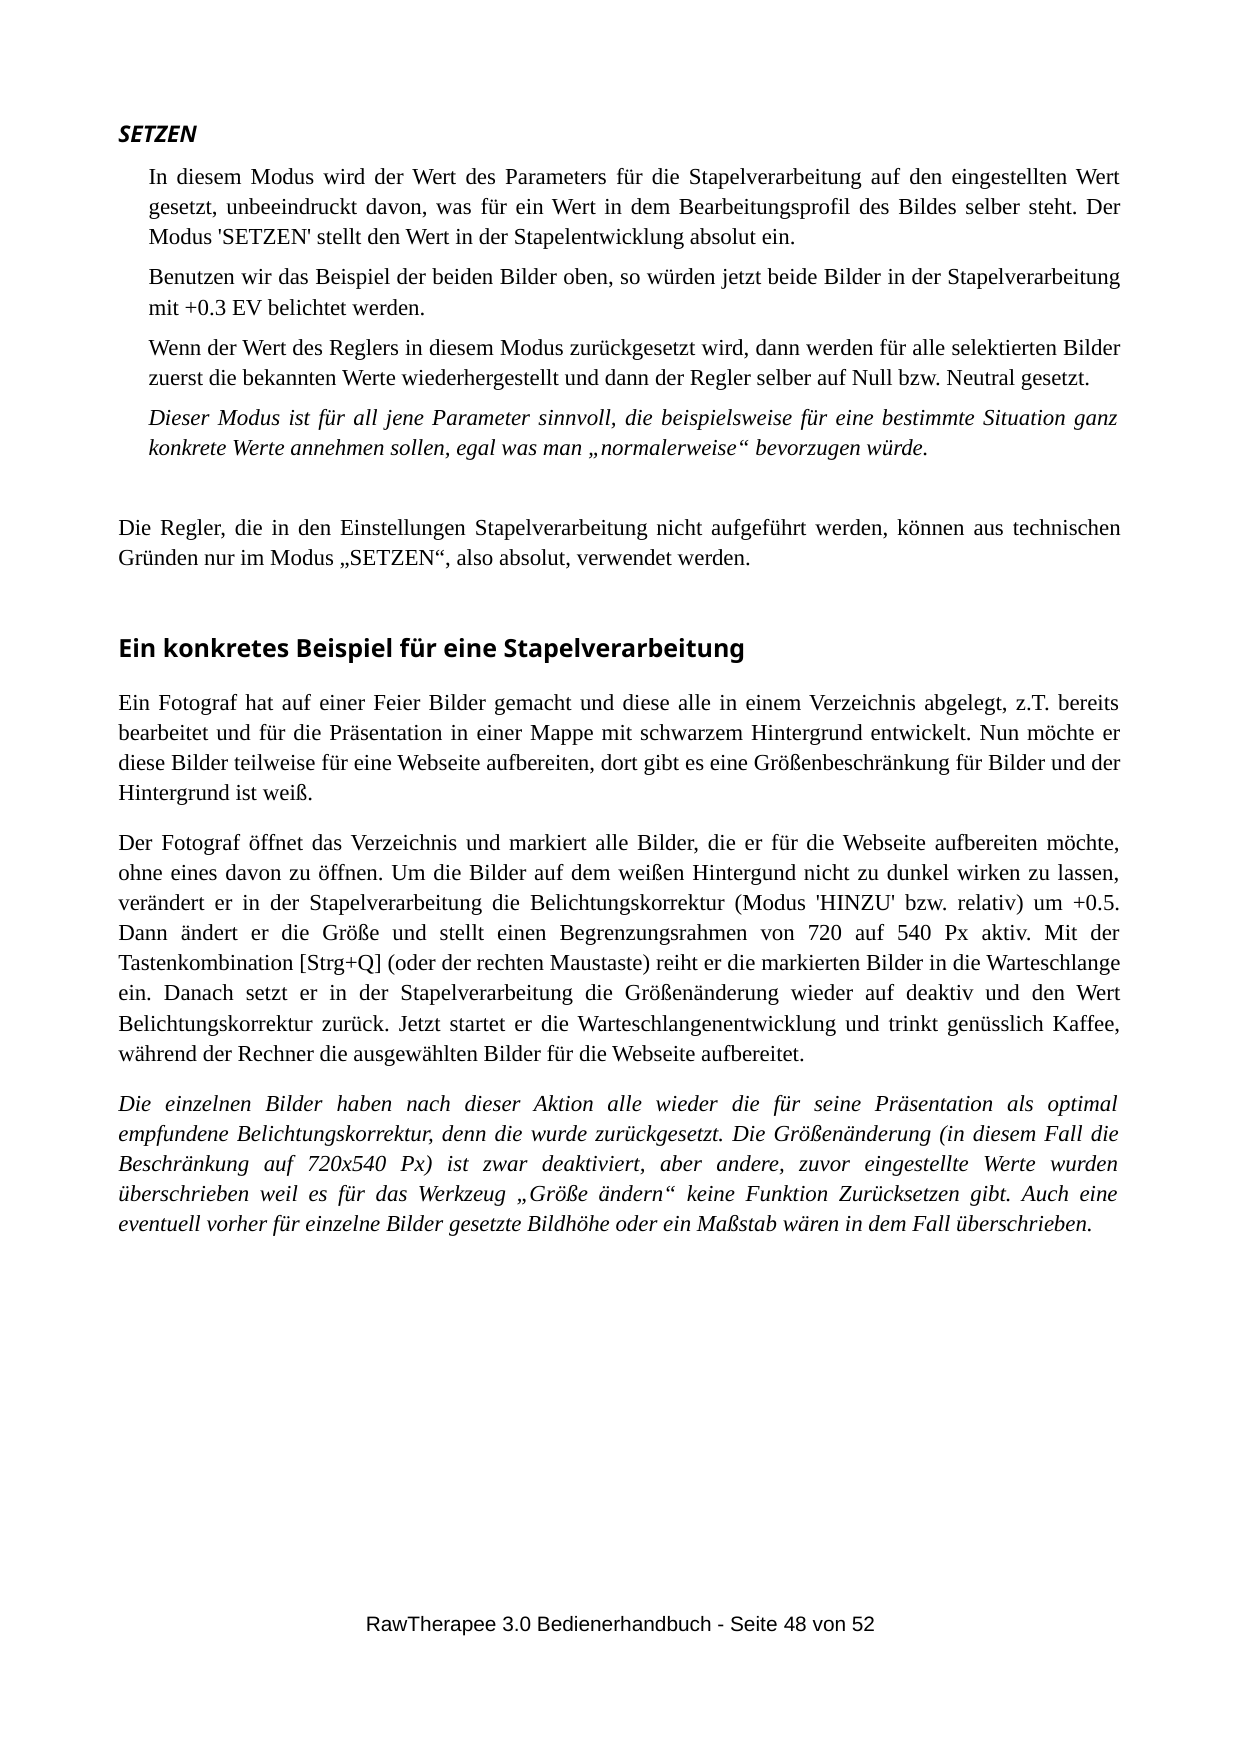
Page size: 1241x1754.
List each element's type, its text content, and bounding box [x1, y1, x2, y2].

text Die Regler, die in den Einstellungen Stapelverarbeitung nicht aufgeführt werden, können aus technischen Gründen nur im Modus „SETZEN“, also absolut, verwendet werden. [118, 510, 1122, 571]
subtitle Ein konkretes Beispiel für eine Stapelverarbeitung [118, 631, 1122, 665]
text Der Fotograf öffnet das Verzeichnis und markiert alle Bilder, die er für die Webseite aufbereiten möchte, ohne eines davon zu öffnen. Um die Bilder auf dem weißen Hintergund nicht zu dunkel wirken zu lassen, verändert er in der Stapelverarbeitung die Belichtungskorrektur (Modus 'HINZU' bzw. relativ) um +0.5. Dann ändert er die Größe und stellt einen Begrenzungsrahmen von 720 auf 540 Px aktiv. Mit der Tastenkombination [Strg+Q] (oder der rechten Maustaste) reiht er die markierten Bilder in die Warteschlange ein. Danach setzt er in der Stapelverarbeitung die Größenänderung wieder auf deaktiv und den Wert Belichtungskorrektur zurück. Jetzt startet er die Warteschlangenentwicklung und trinkt genüsslich Kaffee, während der Rechner die ausgewählten Bilder für die Webseite aufbereitet. [118, 825, 1122, 1066]
text Dieser Modus ist für all jene Parameter sinnvoll, die beispielsweise für eine bestimmte Situation ganz konkrete Werte annehmen sollen, egal was man „normalerweise“ bevorzugen würde. [148, 400, 1122, 460]
subtitle SETZEN [118, 118, 1122, 149]
text Ein Fotograf hat auf einer Feier Bilder gemacht und diese alle in einem Verzeichnis abgelegt, z.T. bereits bearbeitet und für die Präsentation in einer Mappe mit schwarzem Hintergrund entwickelt. Nun möchte er diese Bilder teilweise für eine Webseite aufbereiten, dort gibt es eine Größenbeschränkung für Bilder und der Hintergrund ist weiß. [118, 685, 1122, 805]
text In diesem Modus wird der Wert des Parameters für die Stapelverarbeitung auf den eingestellten Wert gesetzt, unbeeindruckt davon, was für ein Wert in dem Bearbeitungsprofil des Bildes selber steht. Der Modus 'SETZEN' stellt den Wert in der Stapelentwicklung absolut ein. [148, 159, 1122, 250]
text Wenn der Wert des Reglers in diesem Modus zurückgesetzt wird, dann werden für alle selektierten Bilder zuerst die bekannten Werte wiederhergestellt und dann der Regler selber auf Null bzw. Neutral gesetzt. [148, 330, 1122, 390]
text Benutzen wir das Beispiel der beiden Bilder oben, so würden jetzt beide Bilder in der Stapelverarbeitung mit +0.3 EV belichtet werden. [148, 260, 1122, 320]
text Die einzelnen Bilder haben nach dieser Aktion alle wieder die für seine Präsentation als optimal empfundene Belichtungskorrektur, denn die wurde zurückgesetzt. Die Größenänderung (in diesem Fall die Beschränkung auf 720x540 Px) ist zwar deaktiviert, aber andere, zuvor eingestellte Werte wurden überschrieben weil es für das Werkzeug „Größe ändern“ keine Funktion Zurücksetzen gibt. Auch eine eventuell vorher für einzelne Bilder gesetzte Bildhöhe oder ein Maßstab wären in dem Fall überschrieben. [118, 1086, 1122, 1237]
